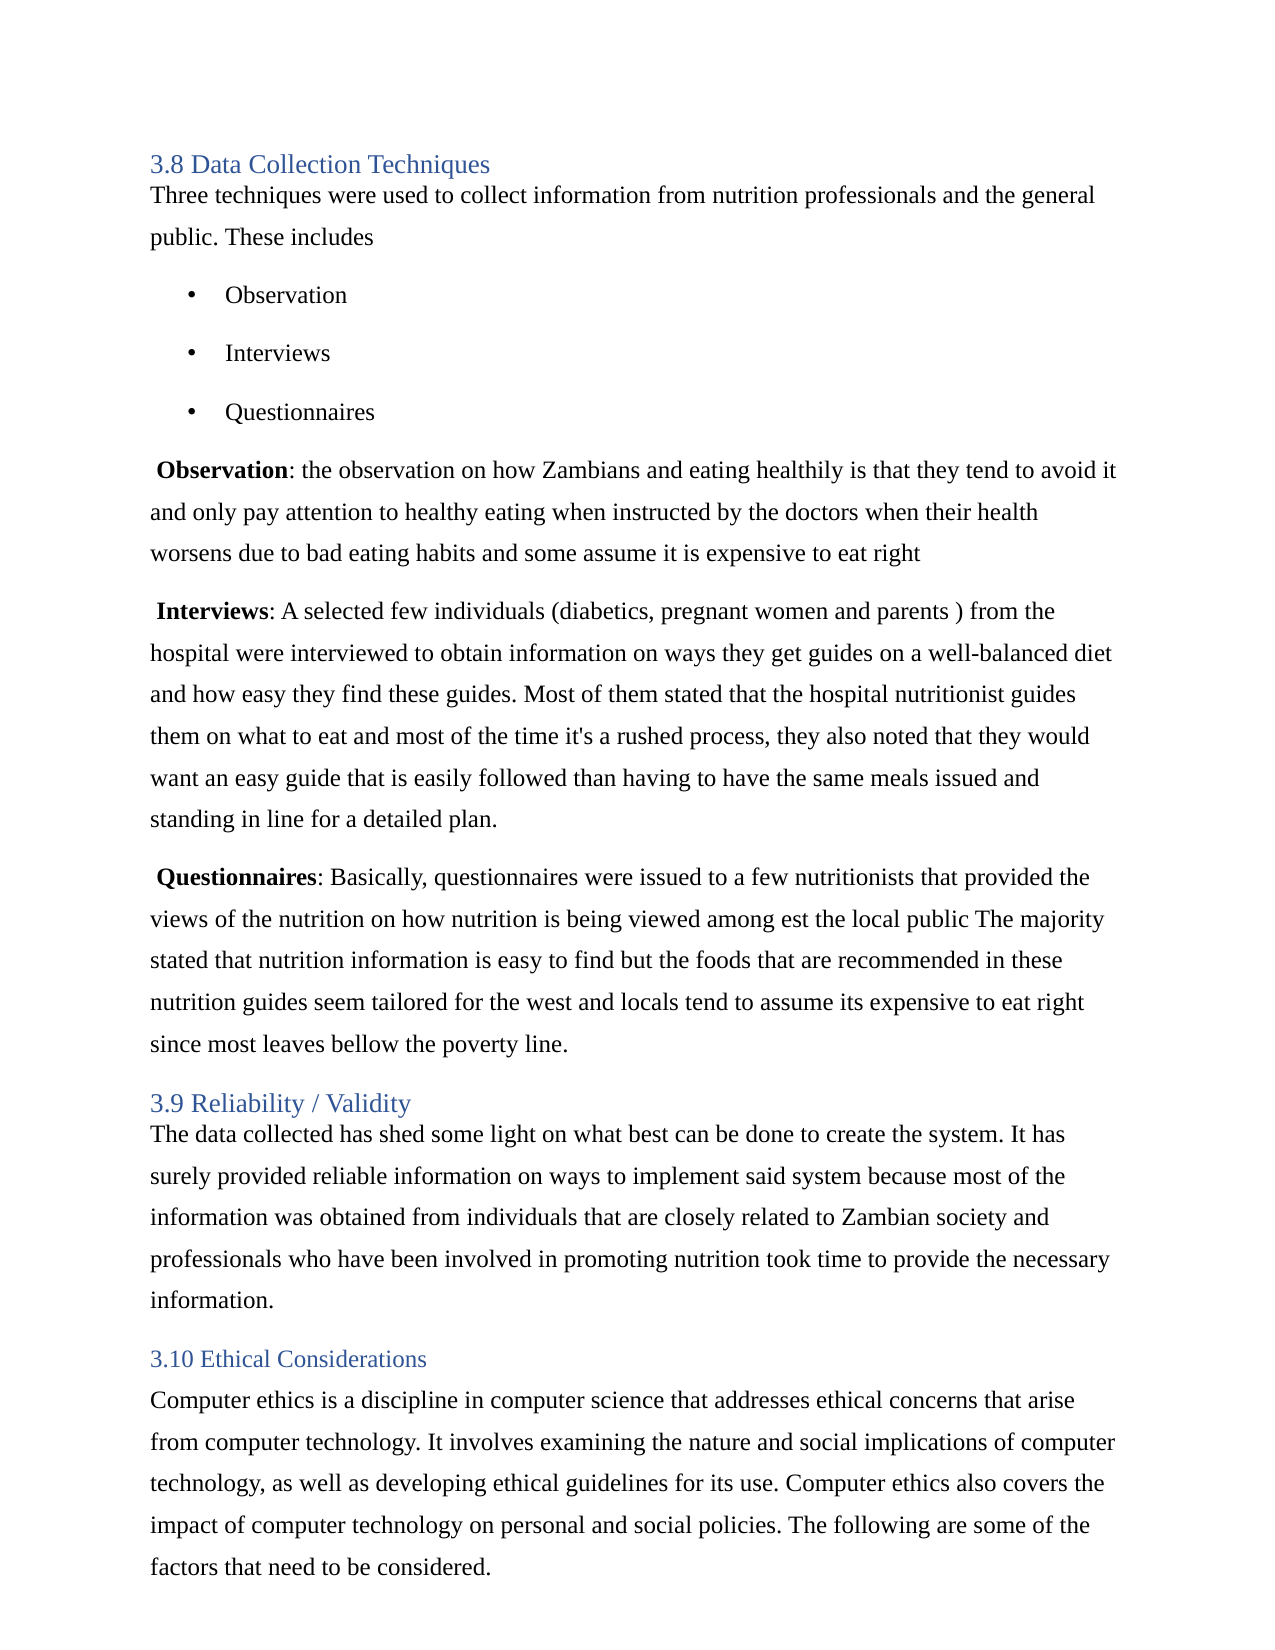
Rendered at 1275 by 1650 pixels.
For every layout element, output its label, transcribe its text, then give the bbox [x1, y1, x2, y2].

list Interviews [187, 339, 1125, 367]
subtitle 3.9 Reliability / Validity [150, 1088, 1125, 1118]
text Observation: the observation on how Zambians and eating healthily is that they tend to avoid it and only pay attention to healthy eating when instructed by the doctors when their health worsens due to bad eating habits and some assume it is expensive to eat right [150, 456, 1125, 567]
list Questionnaires [187, 398, 1125, 426]
text Interviews: A selected few individuals (diabetics, pregnant women and parents ) from the hospital were interviewed to obtain information on ways they get guides on a well-balanced diet and how easy they find these guides. Most of them stated that the hospital nutritionist guides them on what to eat and most of the time it's a rushed process, they also noted that they would want an easy guide that is easily followed than having to have the same meals issued and standing in line for a detailed plan. [150, 597, 1125, 833]
text The data collected has shed some light on what best can be done to create the system. It has surely provided reliable information on ways to implement said system because most of the information was obtained from individuals that are closely related to Zambian society and professionals who have been involved in promoting nutrition took time to provide the necessary information. [150, 1120, 1125, 1314]
list Observation [187, 281, 1125, 309]
subtitle 3.10 Ethical Considerations [150, 1345, 1125, 1372]
text Computer ethics is a discipline in computer science that addresses ethical concerns that arise from computer technology. It involves examining the nature and social implications of computer technology, as well as developing ethical guidelines for its use. Computer ethics also covers the impact of computer technology on personal and social policies. The following are some of the factors that need to be considered. [150, 1386, 1125, 1580]
text Questionnaires: Basically, questionnaires were issued to a few nutritionists that provided the views of the nutrition on how nutrition is being viewed among est the local public The majority stated that nutrition information is easy to find but the foods that are recommended in these nutrition guides seem tailored for the west and locals tend to assume its expensive to eat right since most leaves bellow the poverty line. [150, 863, 1125, 1057]
subtitle 3.8 Data Collection Techniques [150, 149, 1125, 179]
text Three techniques were used to collect information from nutrition professionals and the general public. These includes [150, 182, 1125, 251]
